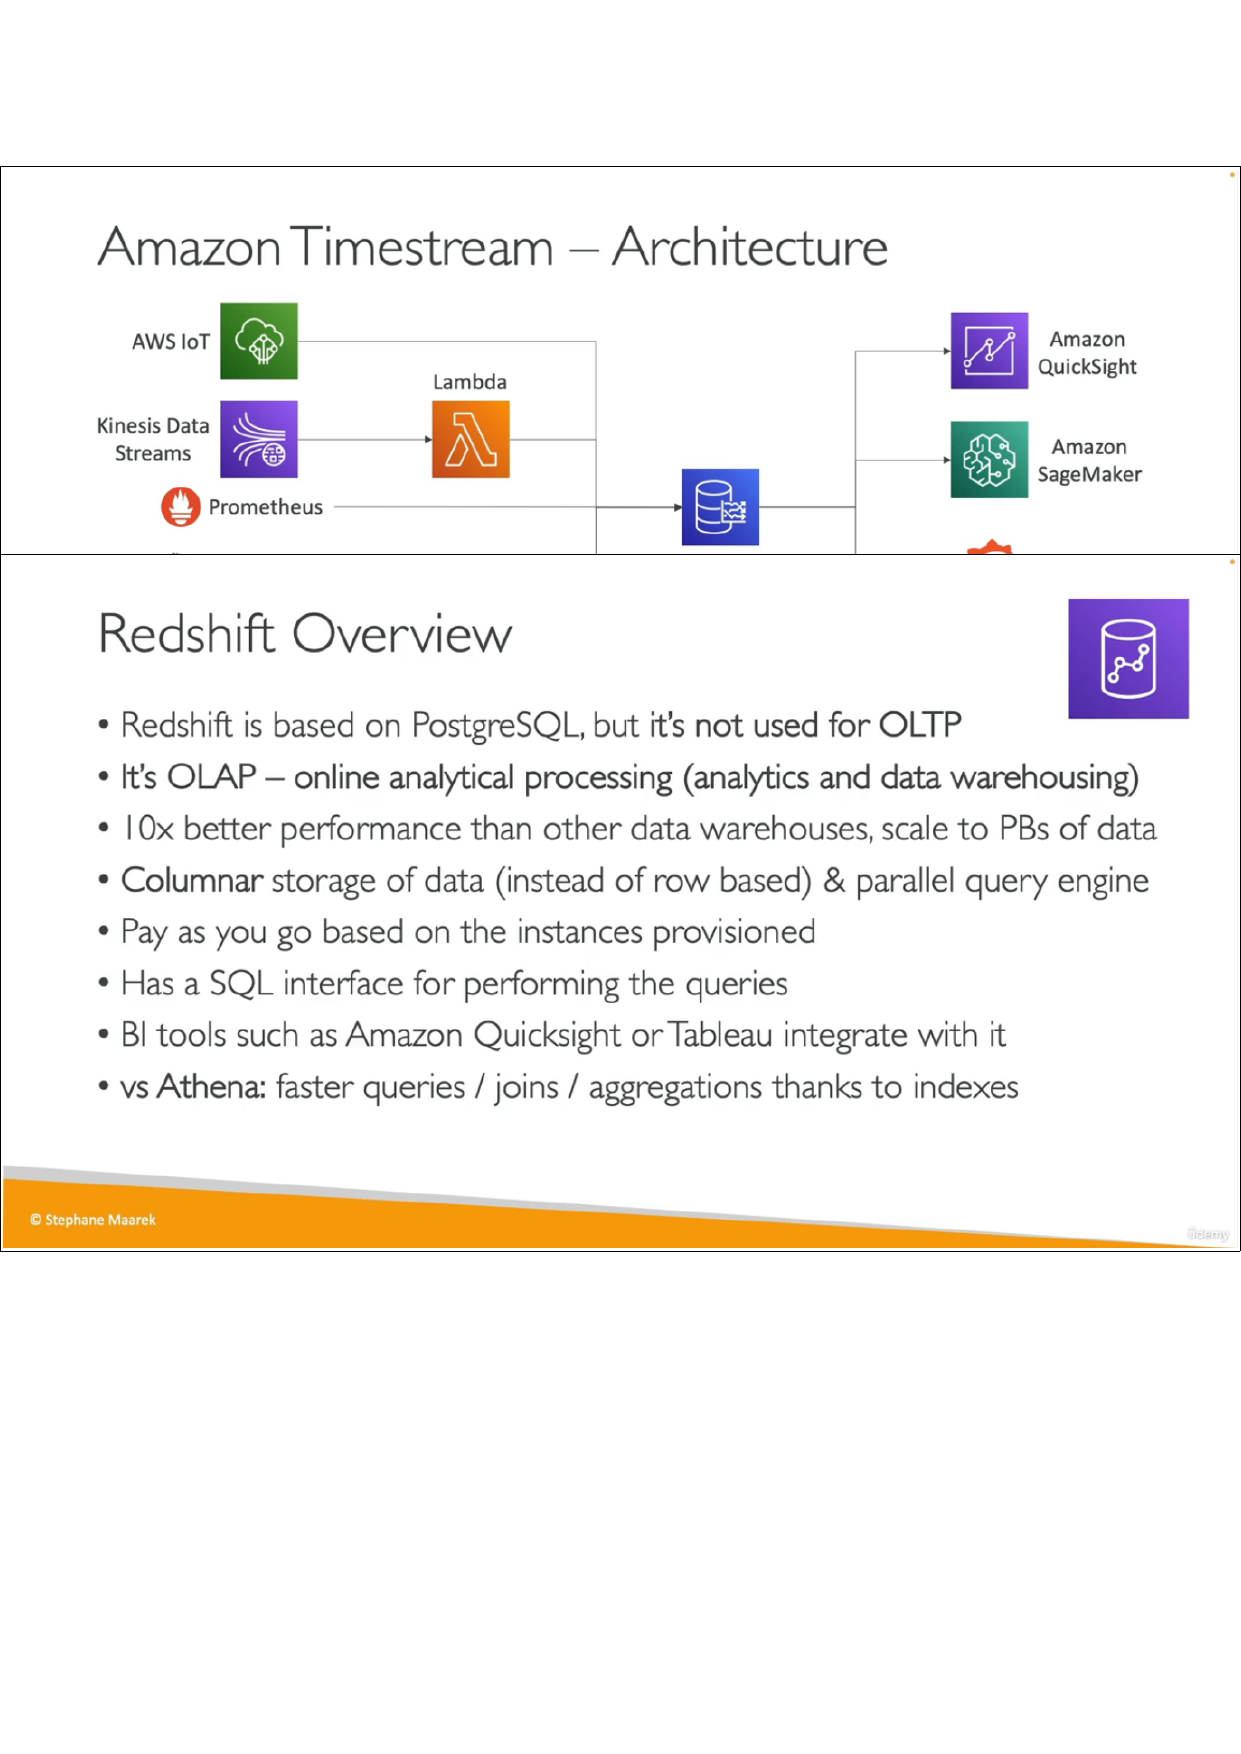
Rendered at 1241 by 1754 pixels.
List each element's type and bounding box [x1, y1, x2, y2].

picture [3, 169, 1238, 554]
picture [3, 557, 1238, 1248]
